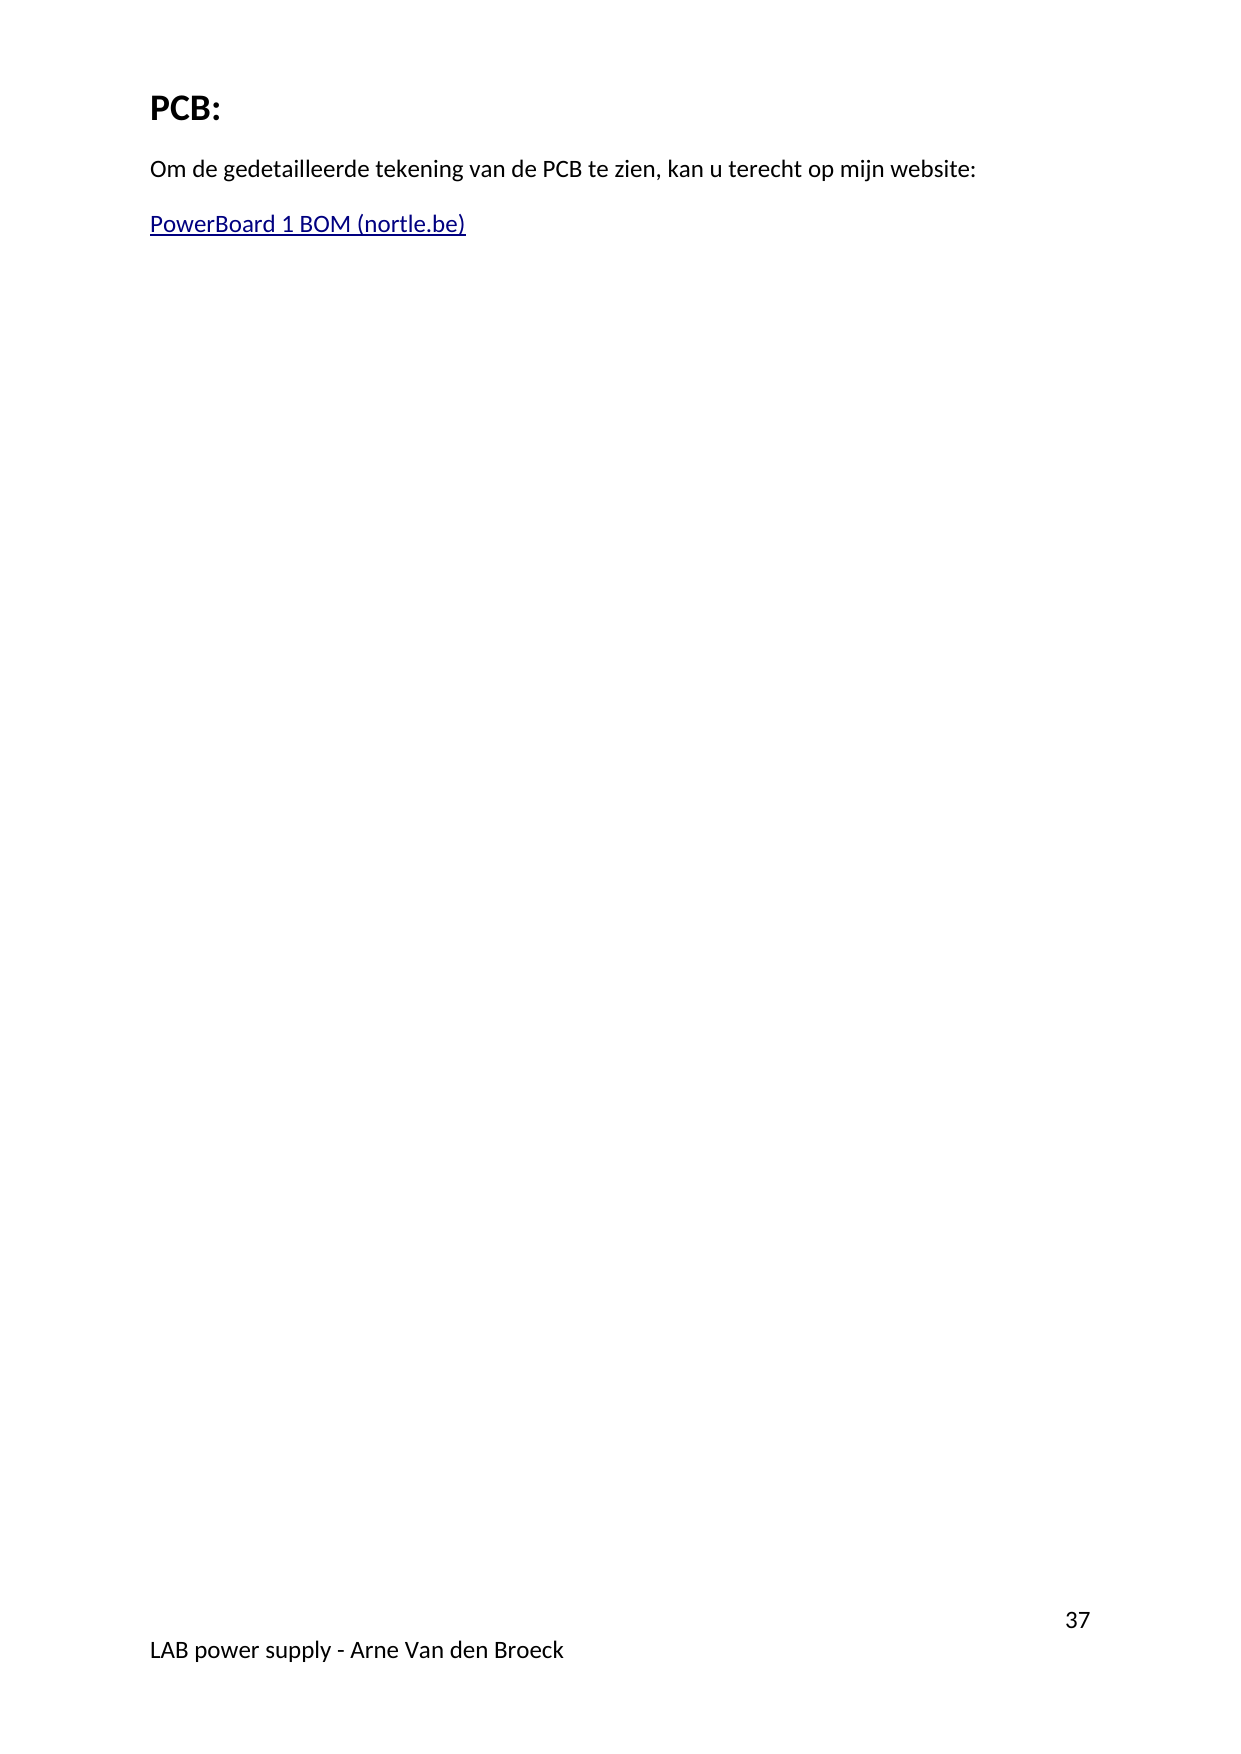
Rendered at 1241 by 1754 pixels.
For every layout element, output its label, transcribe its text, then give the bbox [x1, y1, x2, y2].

text PowerBoard 1 BOM (nortle.be) [150, 208, 1090, 239]
subtitle PCB: [150, 84, 1090, 130]
text Om de gedetailleerde tekening van de PCB te zien, kan u terecht op mijn website: [150, 153, 1090, 183]
